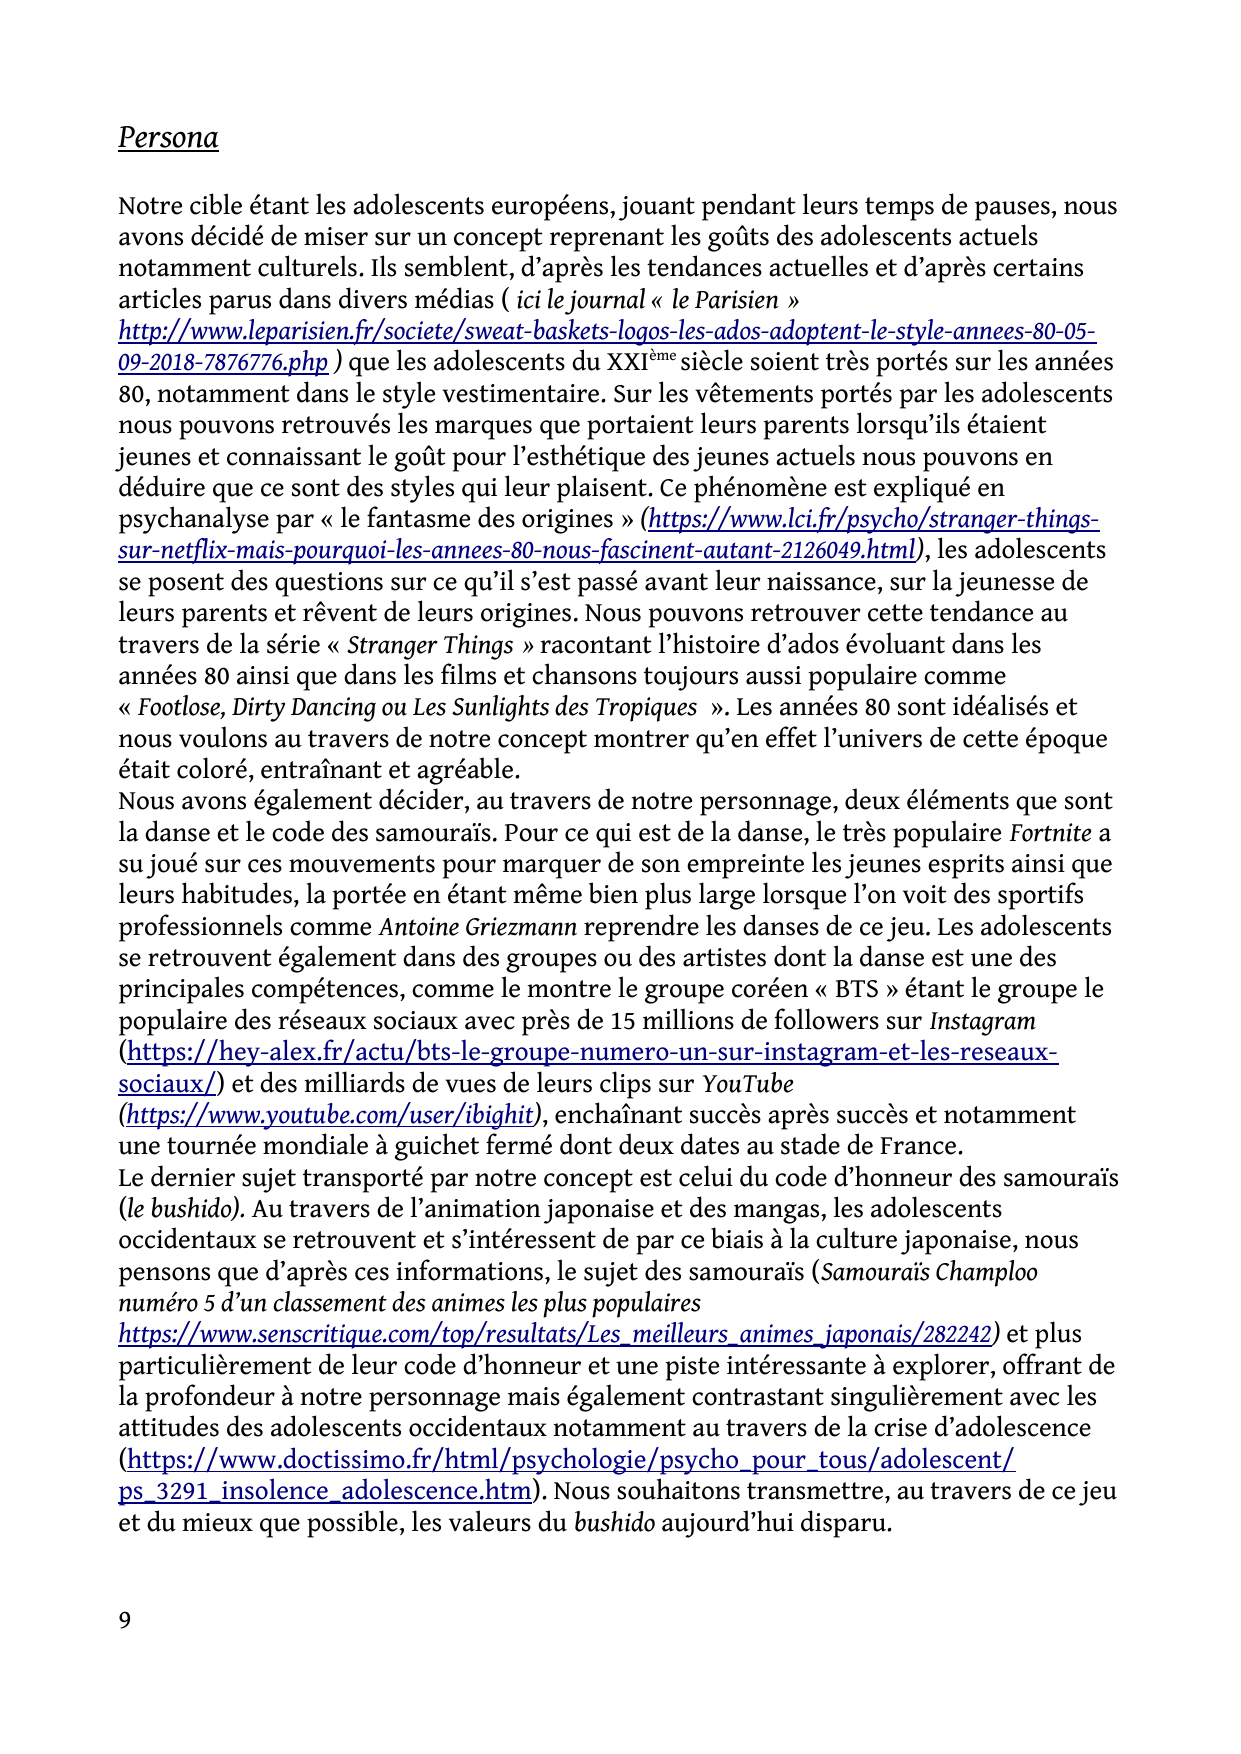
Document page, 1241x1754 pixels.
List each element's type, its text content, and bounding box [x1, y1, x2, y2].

text Le dernier sujet transporté par notre concept est celui du code d’honneur des samouraïs (le bushido). Au travers de l’animation japonaise et des mangas, les adolescents occidentaux se retrouvent et s’intéressent de par ce biais à la culture japonaise, nous pensons que d’après ces informations, le sujet des samouraïs (Samouraïs Champloo numéro 5 d’un classement des animes les plus populaires https://www.senscritique.com/top/resultats/Les_meilleurs_animes_japonais/282242) et plus particulièrement de leur code d’honneur et une piste intéressante à explorer, offrant de la profondeur à notre personnage mais également contrastant singulièrement avec les attitudes des adolescents occidentaux notamment au travers de la crise d’adolescence (https://www.doctissimo.fr/html/psychologie/psycho_pour_tous/adolescent/ps_3291_insolence_adolescence.htm). Nous souhaitons transmettre, au travers de ce jeu et du mieux que possible, les valeurs du bushido aujourd’hui disparu. [118, 1162, 1122, 1539]
text Nous avons également décider, au travers de notre personnage, deux éléments que sont la danse et le code des samouraïs. Pour ce qui est de la danse, le très populaire Fortnite a su joué sur ces mouvements pour marquer de son empreinte les jeunes esprits ainsi que leurs habitudes, la portée en étant même bien plus large lorsque l’on voit des sportifs professionnels comme Antoine Griezmann reprendre les danses de ce jeu. Les adolescents se retrouvent également dans des groupes ou des artistes dont la danse est une des principales compétences, comme le montre le groupe coréen « BTS » étant le groupe le populaire des réseaux sociaux avec près de 15 millions de followers sur Instagram (https://hey-alex.fr/actu/bts-le-groupe-numero-un-sur-instagram-et-les-reseaux-sociaux/) et des milliards de vues de leurs clips sur YouTube (https://www.youtube.com/user/ibighit), enchaînant succès après succès et notamment une tournée mondiale à guichet fermé dont deux dates au stade de France. [118, 786, 1122, 1162]
text Notre cible étant les adolescents européens, jouant pendant leurs temps de pauses, nous avons décidé de miser sur un concept reprenant les goûts des adolescents actuels notamment culturels. Ils semblent, d’après les tendances actuelles et d’après certains articles parus dans divers médias ( ici le journal « le Parisien » http://www.leparisien.fr/societe/sweat-baskets-logos-les-ados-adoptent-le-style-annees-80-05-09-2018-7876776.php ) que les adolescents du XXIème siècle soient très portés sur les années 80, notamment dans le style vestimentaire. Sur les vêtements portés par les adolescents nous pouvons retrouvés les marques que portaient leurs parents lorsqu’ils étaient jeunes et connaissant le goût pour l’esthétique des jeunes actuels nous pouvons en déduire que ce sont des styles qui leur plaisent. Ce phénomène est expliqué en psychanalyse par « le fantasme des origines » (https://www.lci.fr/psycho/stranger-things-sur-netflix-mais-pourquoi-les-annees-80-nous-fascinent-autant-2126049.html), les adolescents se posent des questions sur ce qu’il s’est passé avant leur naissance, sur la jeunesse de leurs parents et rêvent de leurs origines. Nous pouvons retrouver cette tendance au travers de la série « Stranger Things » racontant l’histoire d’ados évoluant dans les années 80 ainsi que dans les films et chansons toujours aussi populaire comme « Footlose, Dirty Dancing ou Les Sunlights des Tropiques ». Les années 80 sont idéalisés et nous voulons au travers de notre concept montrer qu’en effet l’univers de cette époque était coloré, entraînant et agréable. [118, 190, 1122, 786]
text Persona [118, 118, 1122, 157]
